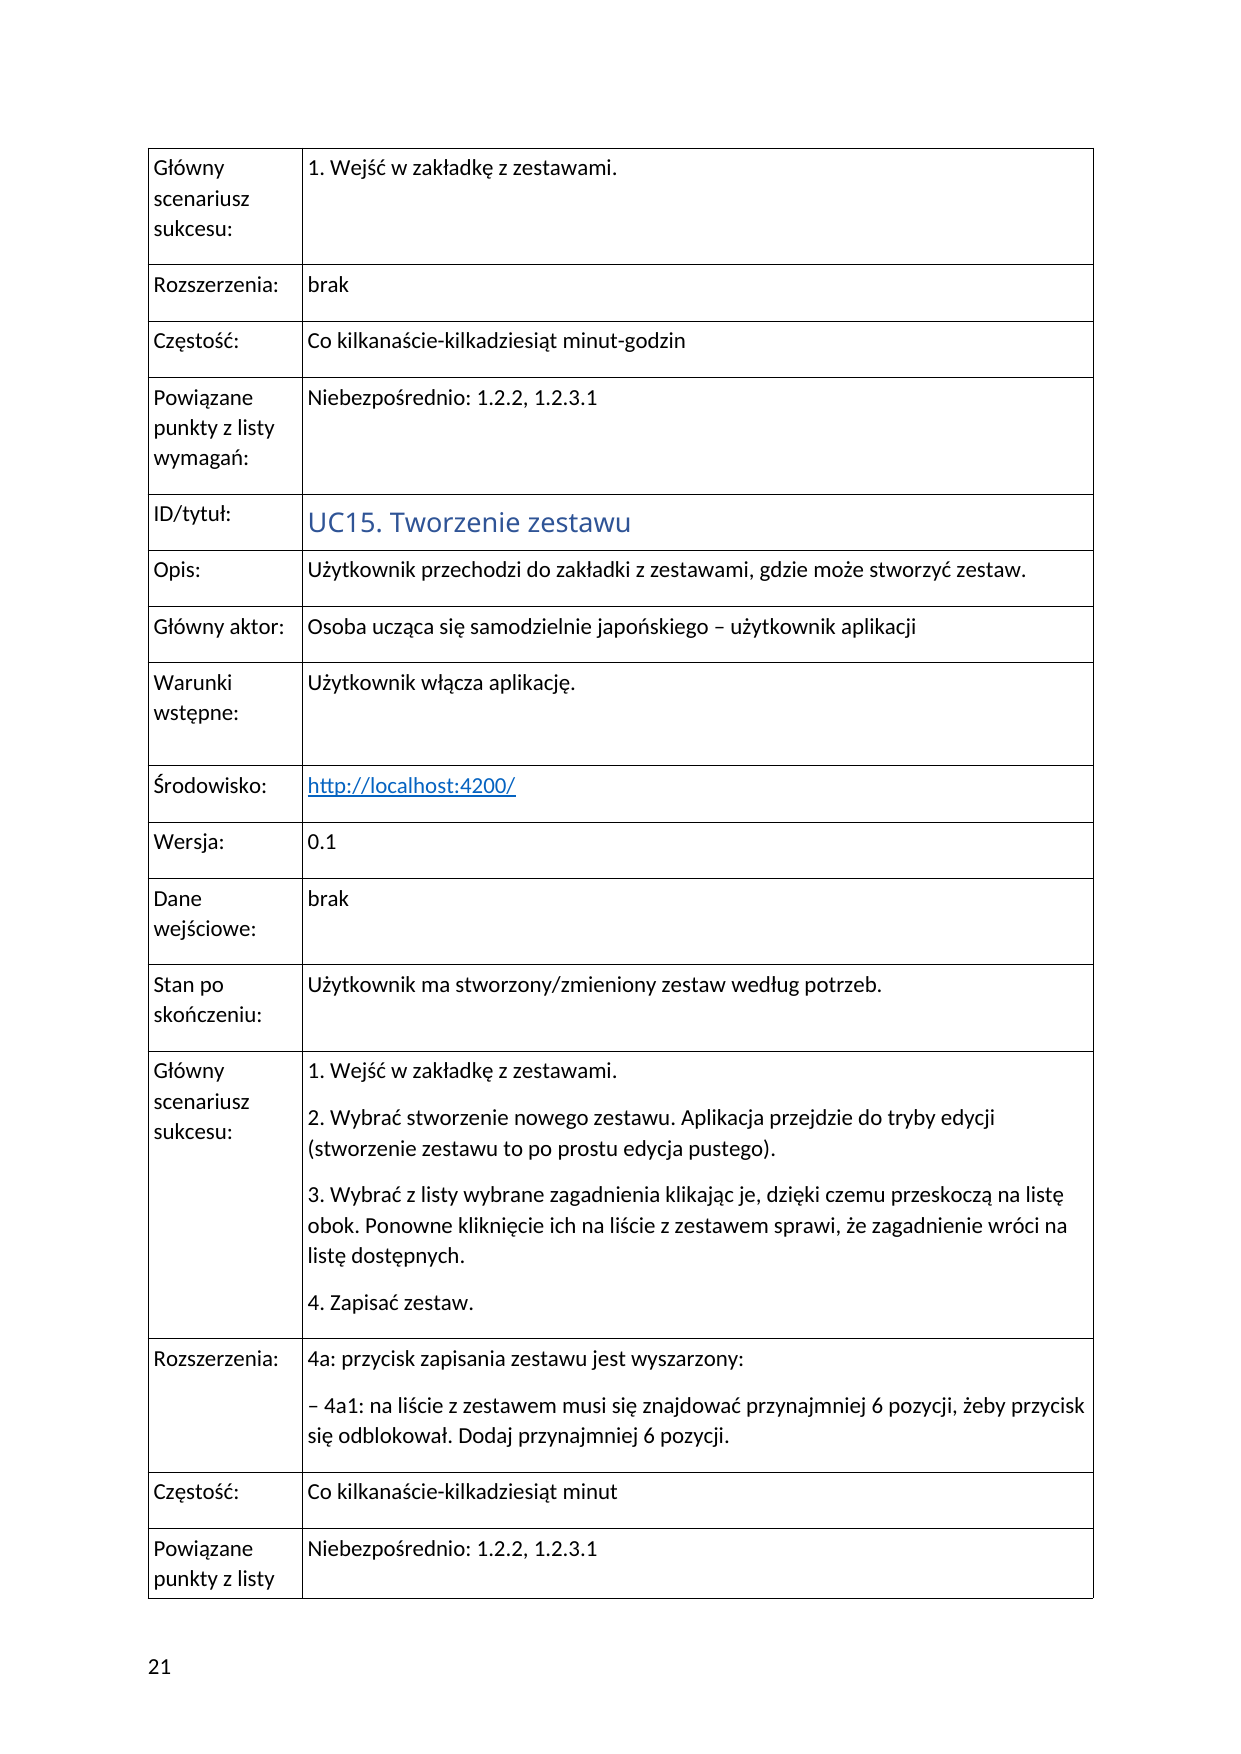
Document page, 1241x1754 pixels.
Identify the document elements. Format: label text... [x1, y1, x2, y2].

table_cell Dane wejściowe: [149, 879, 302, 964]
table_cell Użytkownik włącza aplikację. [303, 663, 1093, 765]
table_cell 4a: przycisk zapisania zestawu jest wyszarzony: – 4a1: na liście z zestawem musi się znajdować przynajmniej 6 pozycji, żeby przycisk się odblokował. Dodaj przynajmniej 6 pozycji. [303, 1339, 1093, 1472]
table_cell Częstość: [149, 322, 302, 377]
table_header UC15. Tworzenie zestawu [303, 495, 1093, 550]
table_cell Powiązane punkty z listy wymagań: [149, 378, 302, 493]
table_cell http://localhost:4200/ [303, 766, 1093, 822]
table_cell Osoba ucząca się samodzielnie japońskiego – użytkownik aplikacji [303, 607, 1093, 662]
table_cell 1. Wejść w zakładkę z zestawami. 2. Wybrać stworzenie nowego zestawu. Aplikacja przejdzie do tryby edycji (stworzenie zestawu to po prostu edycja pustego). 3. Wybrać z listy wybrane zagadnienia klikając je, dzięki czemu przeskoczą na listę obok. Ponowne kliknięcie ich na liście z zestawem sprawi, że zagadnienie wróci na listę dostępnych. 4. Zapisać zestaw. [303, 1052, 1093, 1338]
table_cell Niebezpośrednio: 1.2.2, 1.2.3.1 [303, 1529, 1093, 1598]
table_cell brak [303, 879, 1093, 964]
table_cell Rozszerzenia: [149, 265, 302, 321]
table_cell 1. Wejść w zakładkę z zestawami. [303, 149, 1093, 264]
table_cell Powiązane punkty z listy [149, 1529, 302, 1598]
table_cell Główny aktor: [149, 607, 302, 662]
table_cell 0.1 [303, 823, 1093, 878]
table_cell Niebezpośrednio: 1.2.2, 1.2.3.1 [303, 378, 1093, 493]
table_cell Wersja: [149, 823, 302, 878]
table_cell Co kilkanaście-kilkadziesiąt minut [303, 1473, 1093, 1528]
table_cell Co kilkanaście-kilkadziesiąt minut-godzin [303, 322, 1093, 377]
table_cell Warunki wstępne: [149, 663, 302, 765]
table_cell Użytkownik przechodzi do zakładki z zestawami, gdzie może stworzyć zestaw. [303, 551, 1093, 606]
table_header ID/tytuł: [149, 495, 302, 550]
table_cell Środowisko: [149, 766, 302, 822]
table_cell Częstość: [149, 1473, 302, 1528]
table_cell Użytkownik ma stworzony/zmieniony zestaw według potrzeb. [303, 965, 1093, 1051]
table_cell Stan po skończeniu: [149, 965, 302, 1051]
table_cell brak [303, 265, 1093, 321]
table_cell Rozszerzenia: [149, 1339, 302, 1472]
table_cell Główny scenariusz sukcesu: [149, 1052, 302, 1338]
table_cell Główny scenariusz sukcesu: [149, 149, 302, 264]
table_cell Opis: [149, 551, 302, 606]
